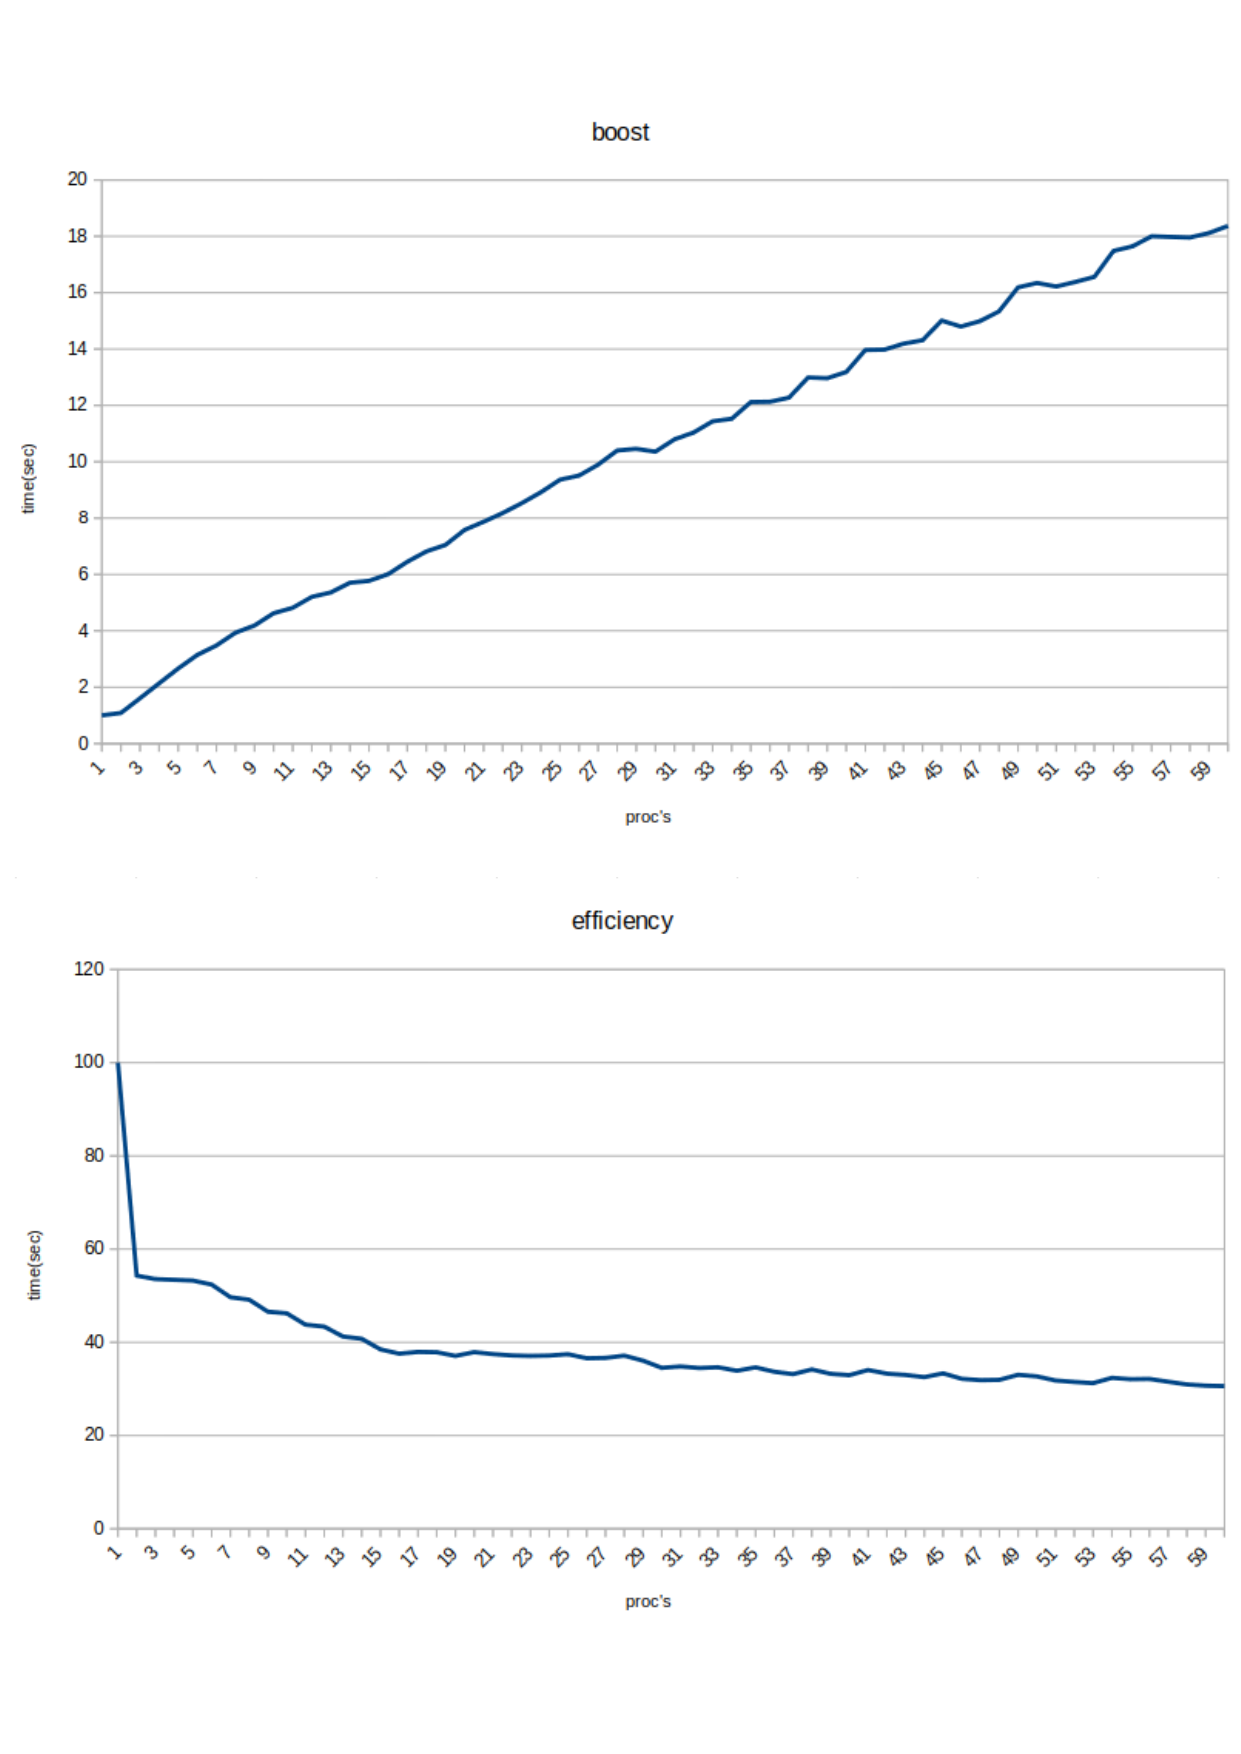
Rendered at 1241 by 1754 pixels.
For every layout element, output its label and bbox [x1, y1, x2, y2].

picture [0, 93, 1241, 849]
picture [0, 877, 1241, 1632]
